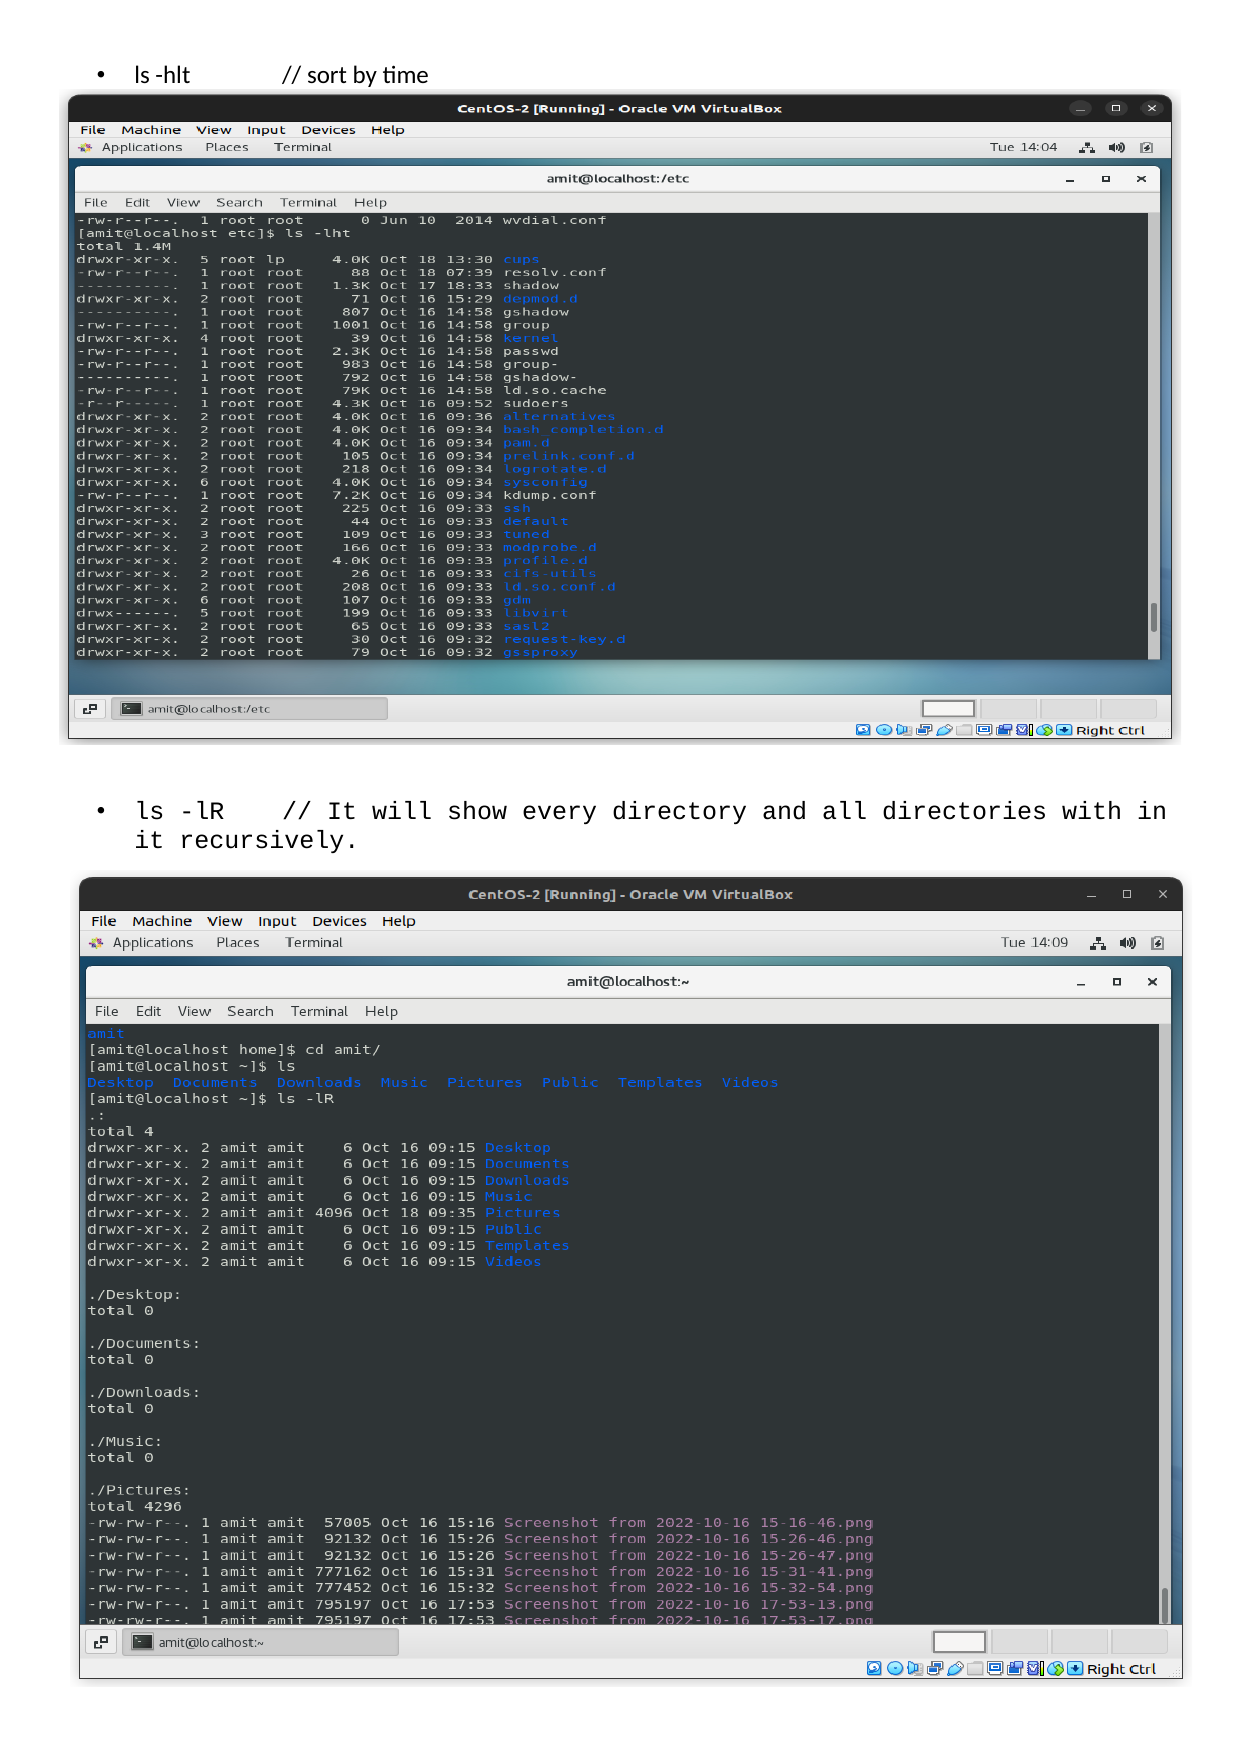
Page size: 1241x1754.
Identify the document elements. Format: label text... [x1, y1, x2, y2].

picture [70, 870, 1193, 1687]
picture [59, 89, 1182, 745]
list ls -lR // It will show every directory and all directories with in it recursively. [97, 799, 1181, 856]
list ls -hlt // sort by time [97, 59, 1181, 89]
